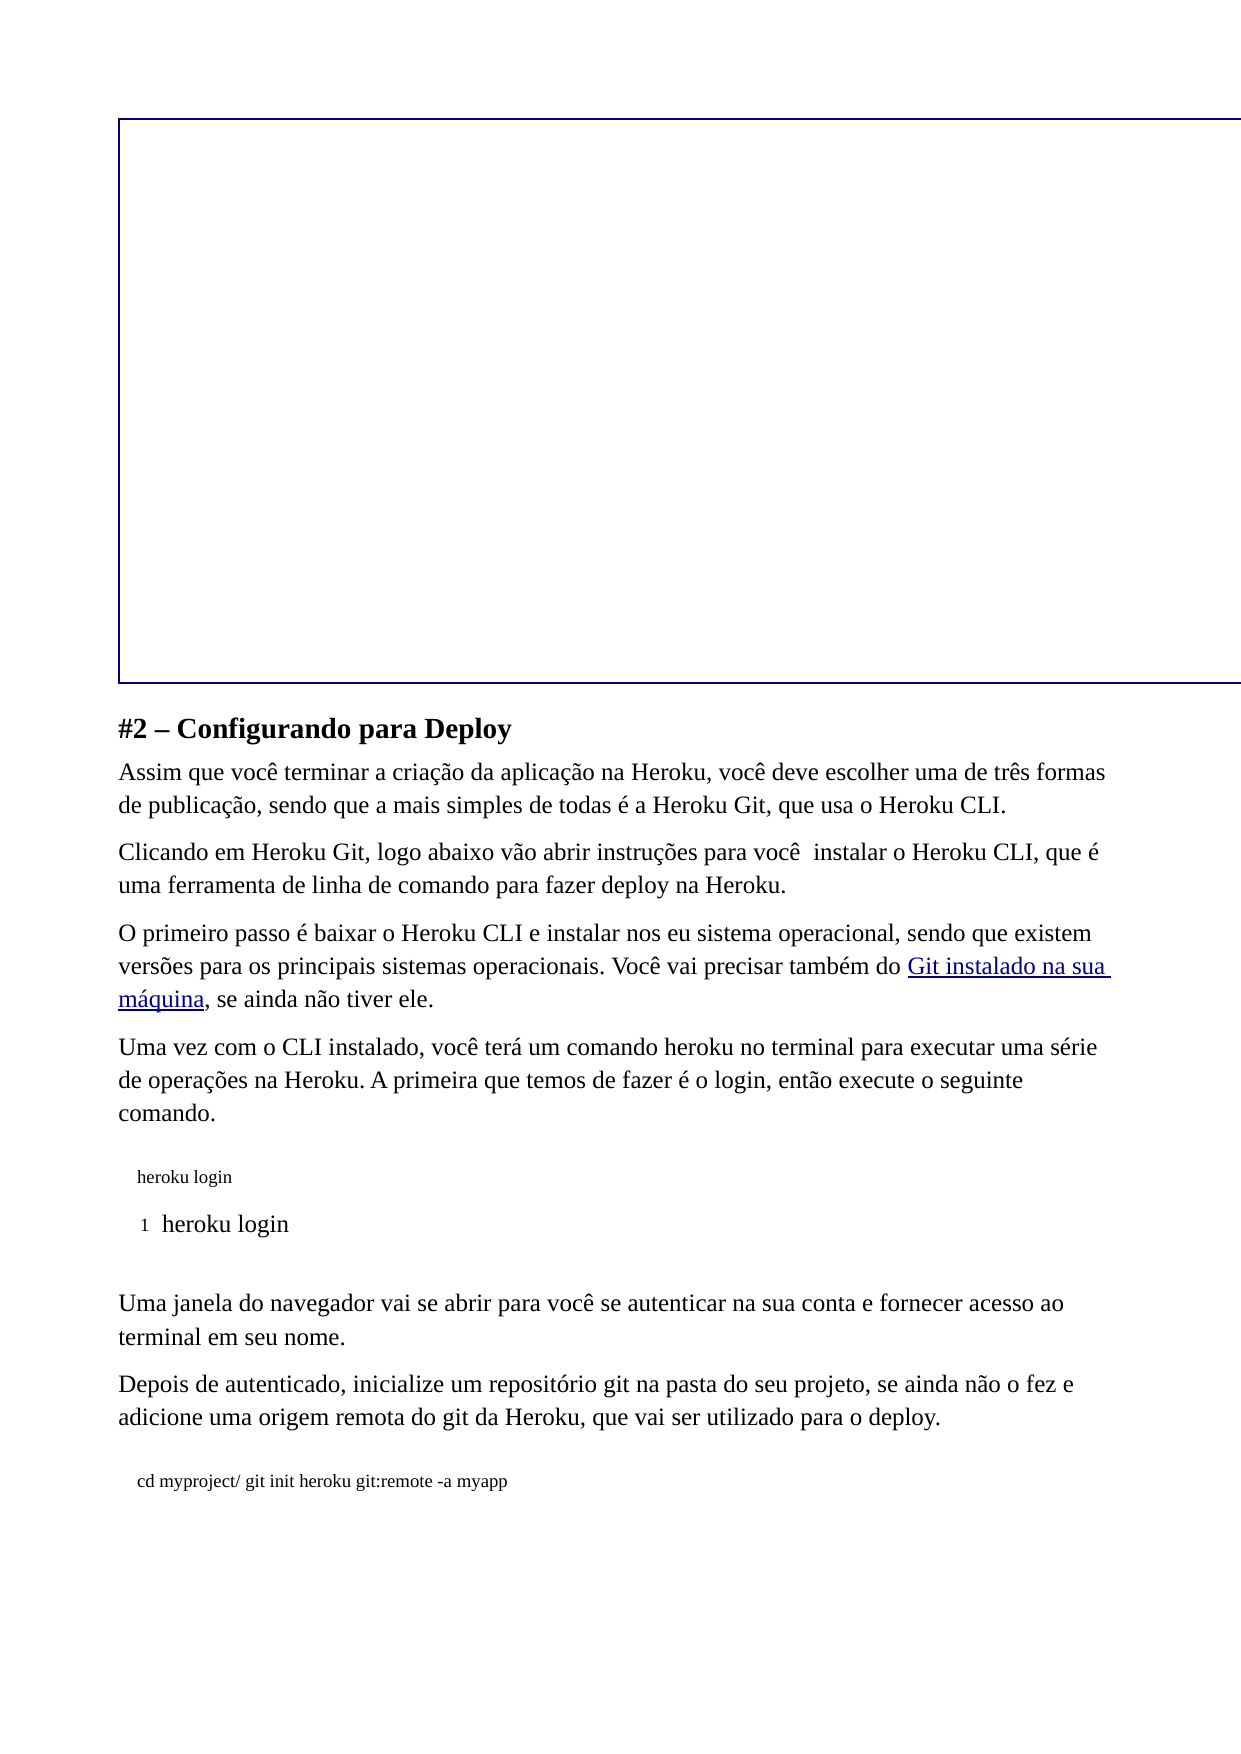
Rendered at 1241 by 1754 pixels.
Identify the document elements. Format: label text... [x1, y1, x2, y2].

table_header 1 [137, 1206, 159, 1241]
text O primeiro passo é baixar o Heroku CLI e instalar nos eu sistema operacional, sendo que existem versões para os principais sistemas operacionais. Você vai precisar também do Git instalado na sua máquina, se ainda não tiver ele. [118, 918, 1122, 1013]
text Uma vez com o CLI instalado, você terá um comando heroku no terminal para executar uma série de operações na Heroku. A primeira que temos de fazer é o login, então execute o seguinte comando. [118, 1032, 1122, 1127]
text Depois de autenticado, inicialize um repositório git na pasta do seu projeto, se ainda não o fez e adicione uma origem remota do git da Heroku, que vai ser utilizado para o deploy. [118, 1369, 1122, 1431]
text Assim que você terminar a criação da aplicação na Heroku, você deve escolher uma de três formas de publicação, sendo que a mais simples de todas é a Heroku Git, que usa o Heroku CLI. [118, 757, 1122, 819]
picture [120, 120, 1241, 682]
table_header heroku login [159, 1206, 301, 1241]
subtitle #2 – Configurando para Deploy [118, 711, 1122, 744]
text cd myproject/ git init heroku git:remote -a myapp [137, 1468, 1103, 1492]
text Uma janela do navegador vai se abrir para você se autenticar na sua conta e fornecer acesso ao terminal em seu nome. [118, 1288, 1122, 1350]
text heroku login [137, 1164, 1103, 1188]
text Clicando em Heroku Git, logo abaixo vão abrir instruções para você instalar o Heroku CLI, que é uma ferramenta de linha de comando para fazer deploy na Heroku. [118, 837, 1122, 899]
